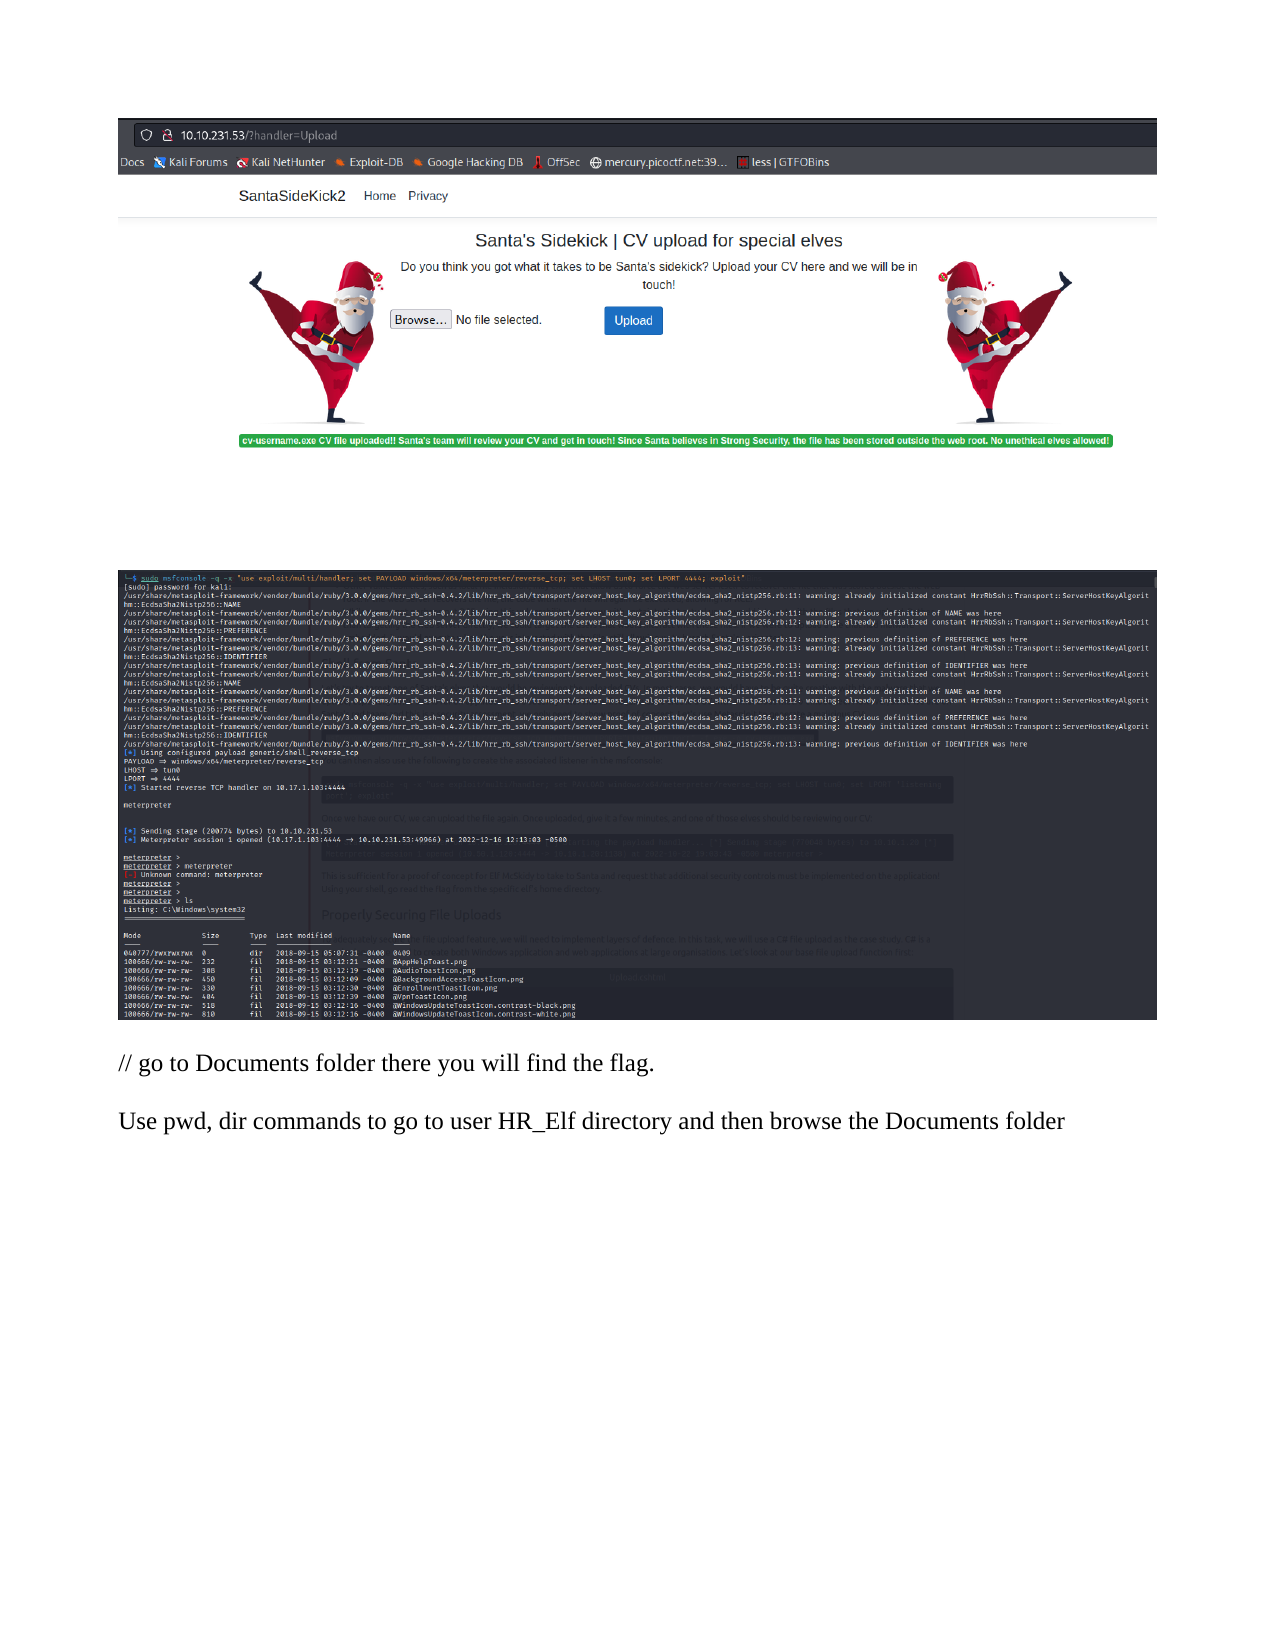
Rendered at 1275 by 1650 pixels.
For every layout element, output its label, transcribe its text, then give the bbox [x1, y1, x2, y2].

picture [118, 118, 1157, 542]
text Use pwd, dir commands to go to user HR_Elf directory and then browse the Documents folder [118, 1106, 1157, 1134]
picture [118, 570, 1157, 1020]
text // go to Documents folder there you will find the flag. [118, 1048, 1157, 1077]
